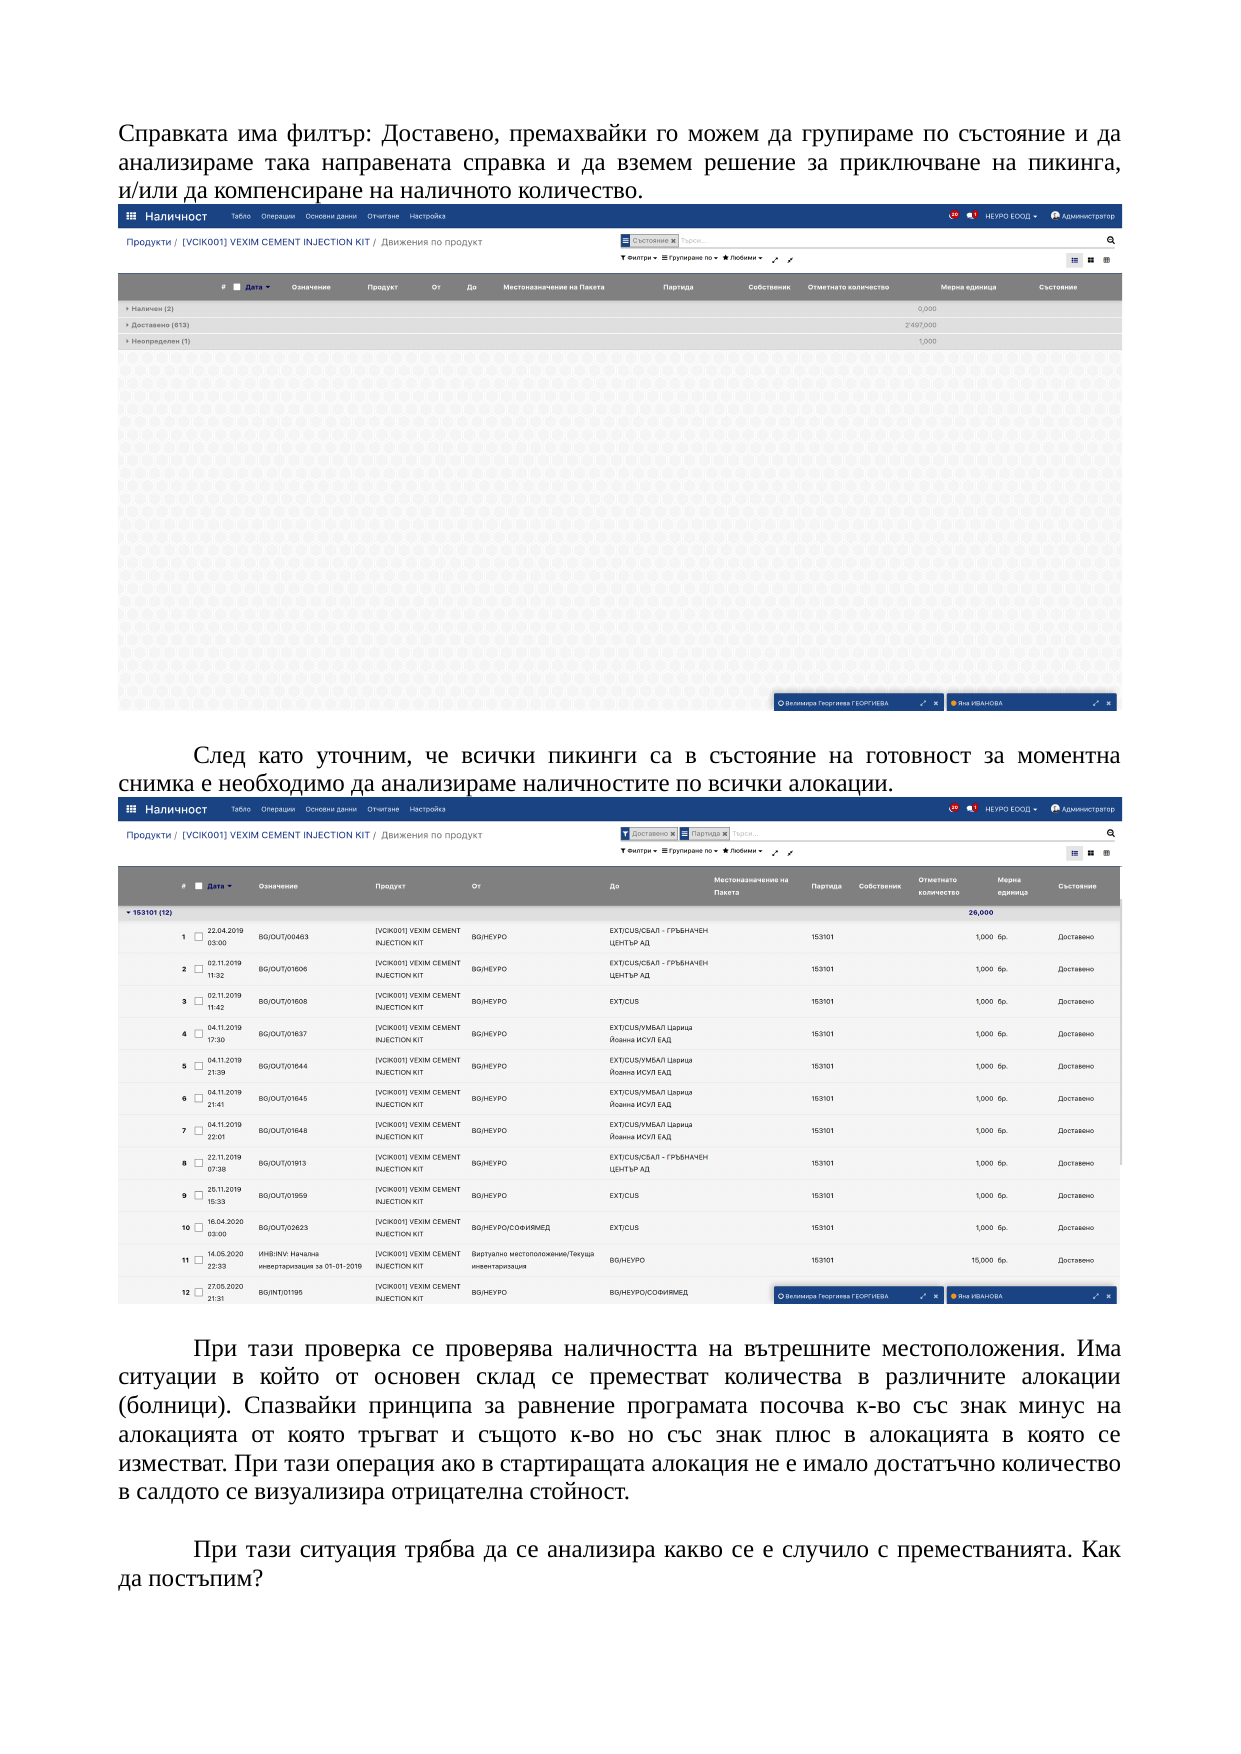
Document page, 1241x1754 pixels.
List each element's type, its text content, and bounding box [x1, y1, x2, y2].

text При тази ситуация трябва да се анализира какво се е случило с преместванията. Как да постъпим? [118, 1534, 1122, 1591]
text След като уточним, че всички пикинги са в състояние на готовност за моментна снимка е необходимо да анализираме наличностите по всички алокации. [118, 740, 1122, 797]
text Справката има филтър: Доставено, премахвайки го можем да групираме по състояние и да анализираме така направената справка и да вземем решение за приключване на пикинга, и/или да компенсиране на наличното количество. [118, 118, 1122, 204]
picture [118, 204, 1123, 711]
text При тази проверка се проверява наличността на вътрешните местоположения. Има ситуации в който от основен склад се преместват количества в различните алокации (болници). Спазвайки принципа за равнение програмата посочва к-во със знак минус на алокацията от която тръгват и същото к-во но със знак плюс в алокацията в която се изместват. При тази операция ако в стартиращата алокация не е имало достатъчно количество в салдото се визуализира отрицателна стойност. [118, 1333, 1122, 1505]
picture [118, 797, 1123, 1304]
